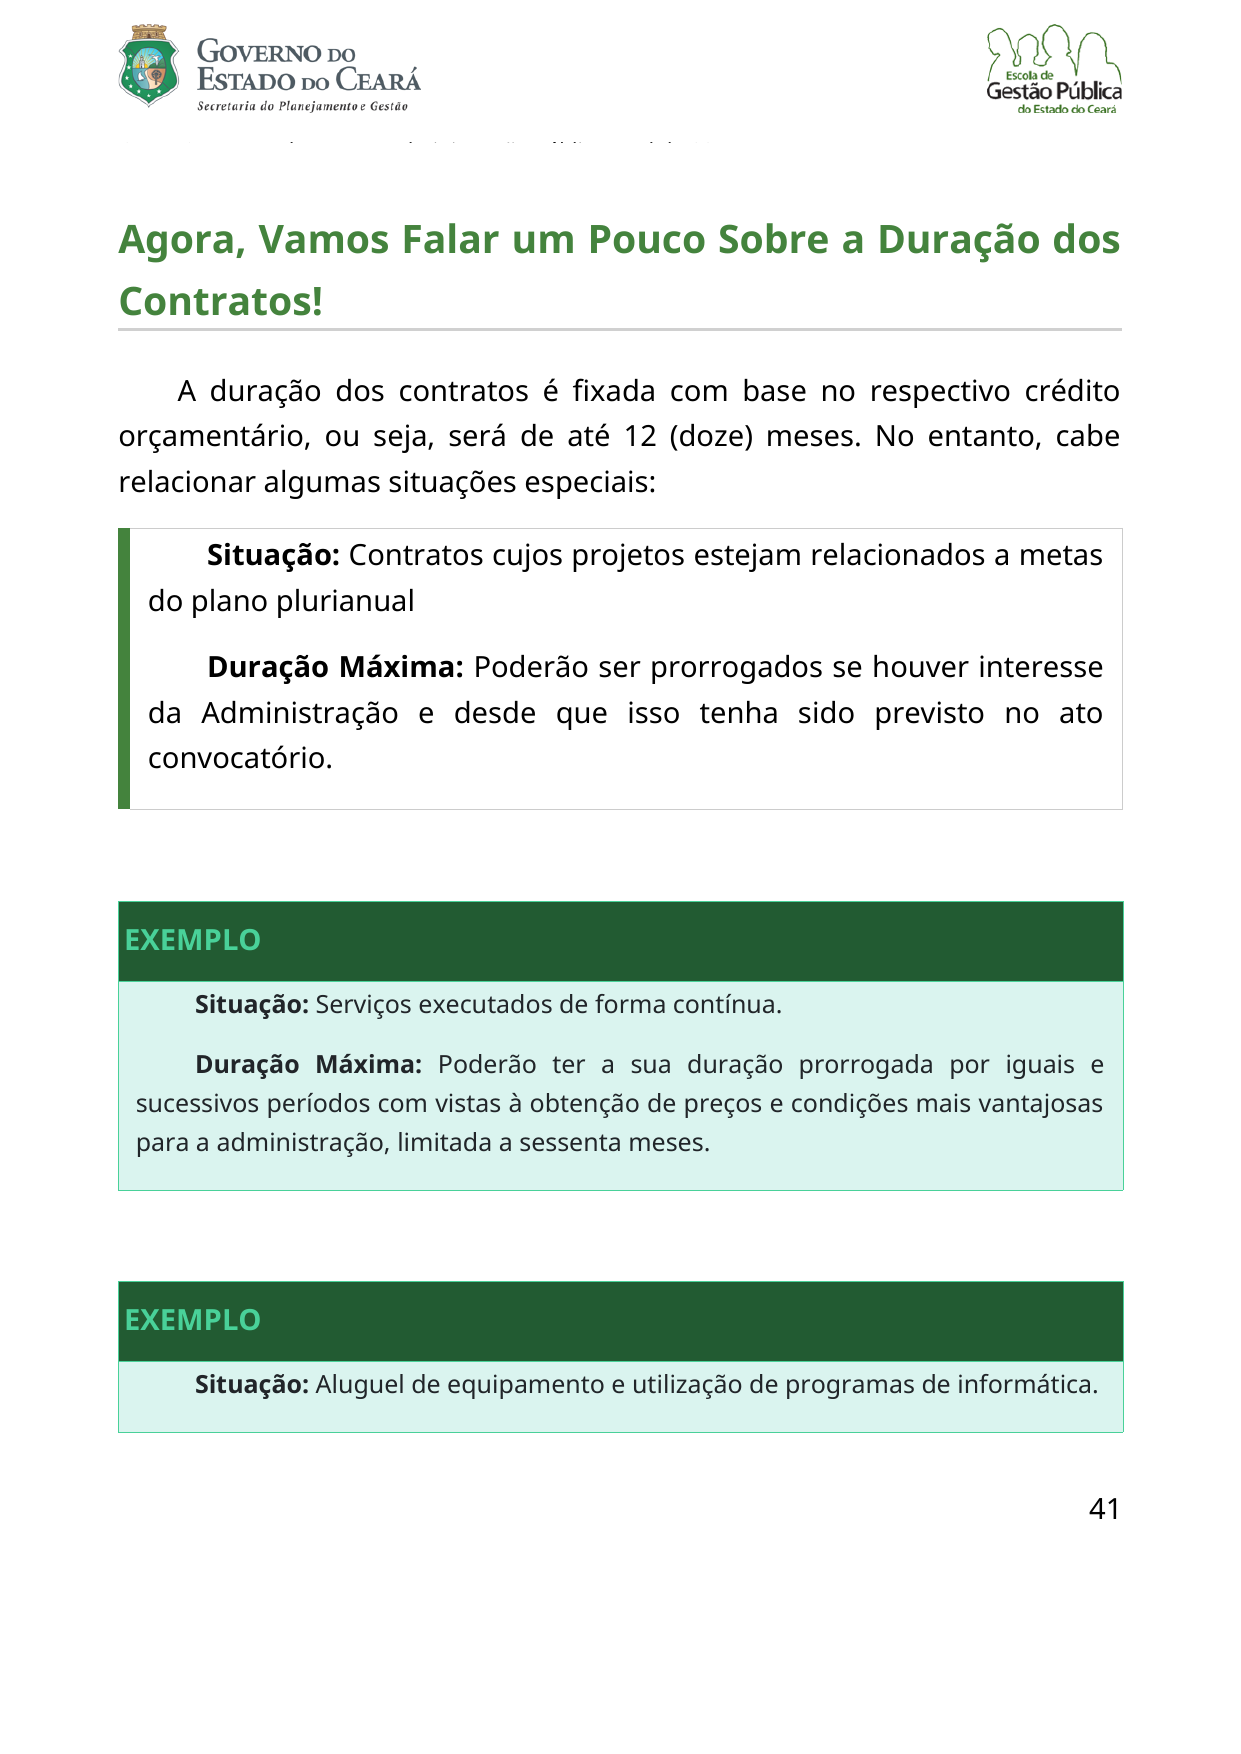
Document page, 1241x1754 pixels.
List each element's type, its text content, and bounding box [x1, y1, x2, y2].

text A duração dos contratos é fixada com base no respectivo crédito orçamentário, ou seja, será de até 12 (doze) meses. No entanto, cabe relacionar algumas situações especiais: [118, 353, 1122, 501]
table_header [118, 528, 130, 809]
table_cell Situação: Aluguel de equipamento e utilização de programas de informática. [119, 1362, 1123, 1432]
subtitle Agora, Vamos Falar um Pouco Sobre a Duração dos Contratos! [118, 212, 1122, 328]
picture [118, 24, 1122, 113]
table_cell Situação: Serviços executados de forma contínua. Duração Máxima: Poderão ter a sua duração prorrogada por iguais e sucessivos períodos com vistas à obtenção de preços e condições mais vantajosas para a administração, limitada a sessenta meses. [119, 982, 1123, 1190]
table_header Situação: Contratos cujos projetos estejam relacionados a metas do plano plurianual Duração Máxima: Poderão ser prorrogados se houver interesse da Administração e desde que isso tenha sido previsto no ato convocatório. [130, 529, 1122, 809]
table_header EXEMPLO [119, 902, 1123, 981]
table_header EXEMPLO [119, 1282, 1123, 1361]
